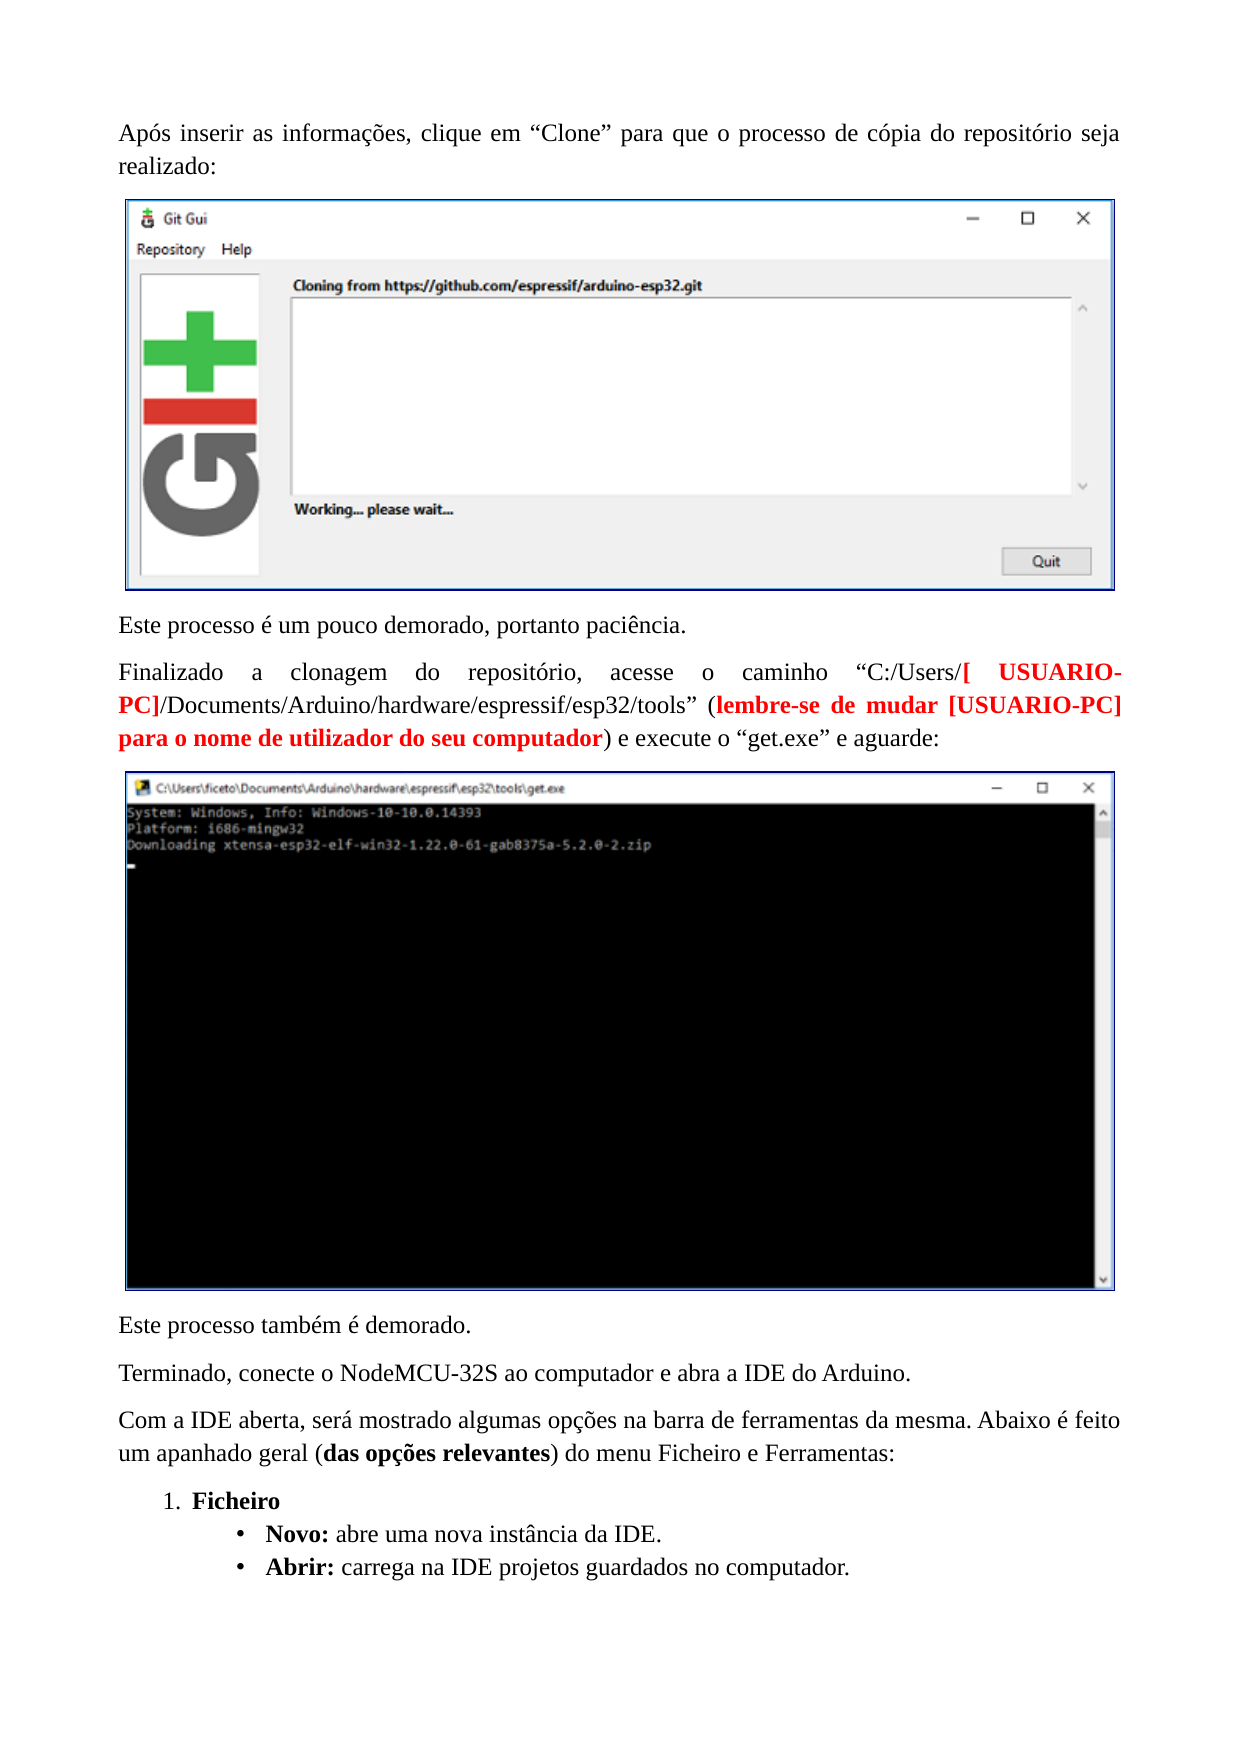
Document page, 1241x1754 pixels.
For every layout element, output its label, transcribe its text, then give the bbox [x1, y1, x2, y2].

list Ficheiro [162, 1486, 1122, 1515]
text Terminado, conecte o NodeMCU-32S ao computador e abra a IDE do Arduino. [118, 1358, 1122, 1387]
list Novo: abre uma nova instância da IDE. [236, 1519, 1122, 1548]
text Este processo é um pouco demorado, portanto paciência. [118, 610, 1122, 638]
list Abrir: carrega na IDE projetos guardados no computador. [236, 1552, 1122, 1581]
text Este processo também é demorado. [118, 1310, 1122, 1339]
text Finalizado a clonagem do repositório, acesse o caminho “C:/Users/[ USUARIO-PC]/Documents/Arduino/hardware/espressif/esp32/tools” (lembre-se de mudar [USUARIO-PC] para o nome de utilizador do seu computador) e execute o “get.exe” e aguarde: [118, 657, 1122, 752]
picture [126, 773, 1114, 1290]
text Com a IDE aberta, será mostrado algumas opções na barra de ferramentas da mesma. Abaixo é feito um apanhado geral (das opções relevantes) do menu Ficheiro e Ferramentas: [118, 1405, 1122, 1467]
text Após inserir as informações, clique em “Clone” para que o processo de cópia do repositório seja realizado: [118, 118, 1122, 180]
picture [126, 200, 1114, 589]
